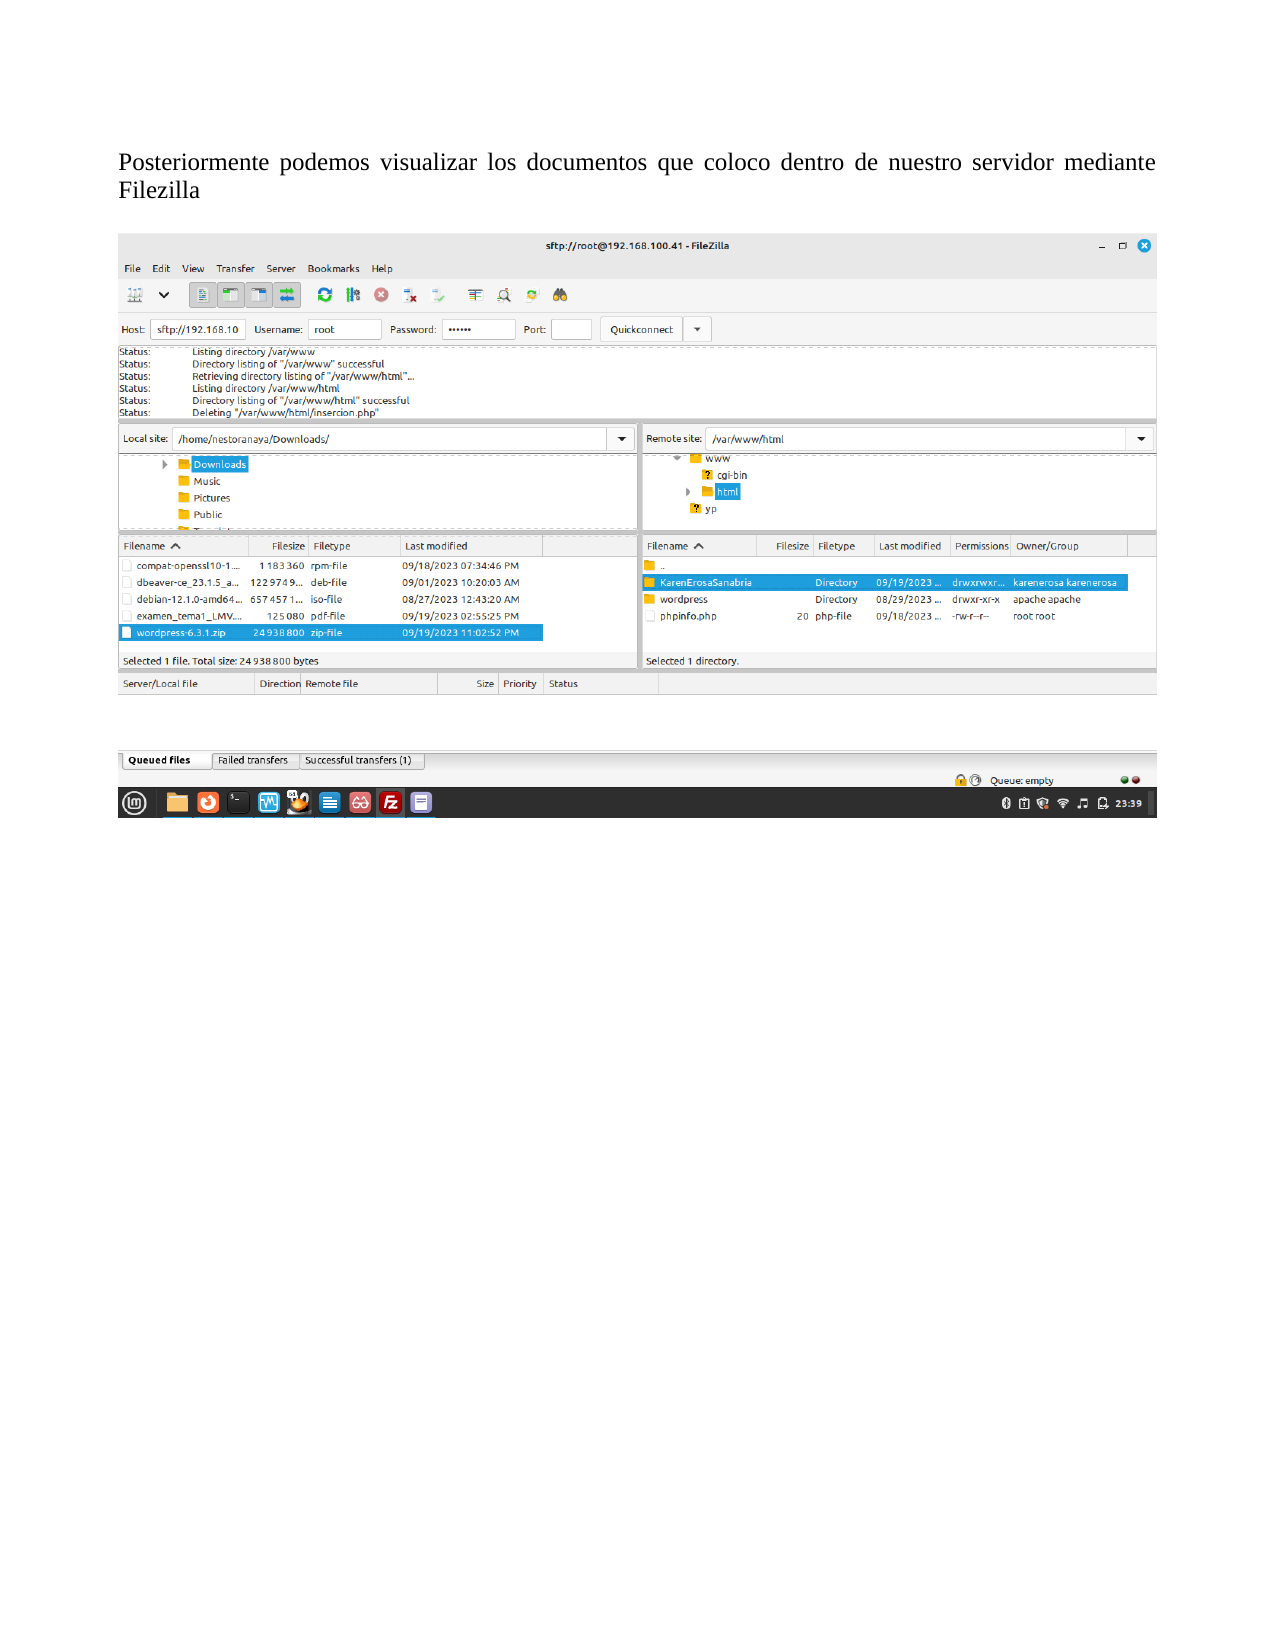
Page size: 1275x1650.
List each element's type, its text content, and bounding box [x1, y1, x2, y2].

text Posteriormente podemos visualizar los documentos que coloco dentro de nuestro servidor mediante Filezilla [118, 147, 1157, 204]
